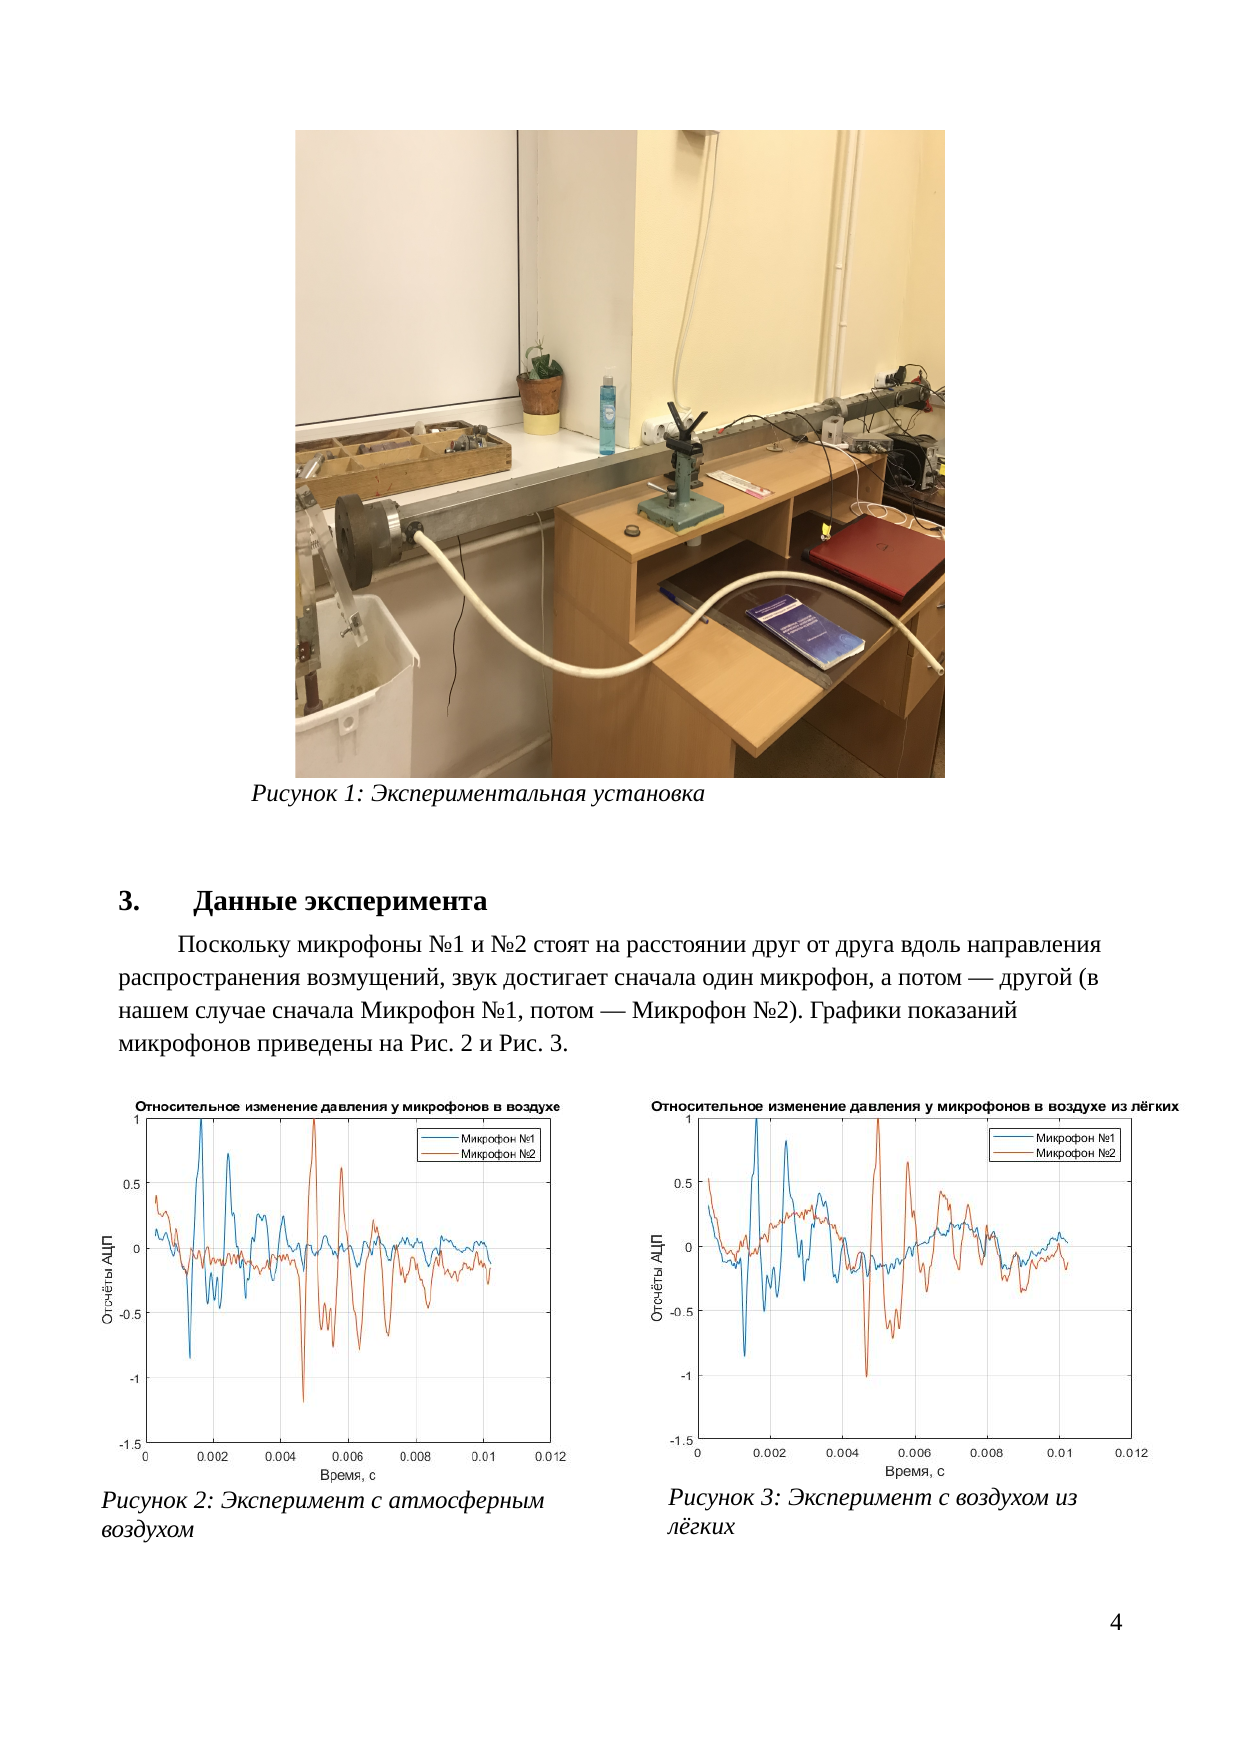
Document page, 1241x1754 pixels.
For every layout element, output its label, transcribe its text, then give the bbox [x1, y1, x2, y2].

table_header [620, 1076, 1191, 1571]
table_header [56, 1076, 620, 1571]
picture [77, 1088, 600, 1486]
picture [625, 1088, 1186, 1482]
text Поскольку микрофоны №1 и №2 стоят на расстоянии друг от друга вдоль направления распространения возмущений, звук достигает сначала один микрофон, а потом — другой (в нашем случае сначала Микрофон №1, потом — Микрофон №2). Графики показаний микрофонов приведены на Рис. 2 и Рис. 3. [118, 929, 1122, 1057]
text Рисунок 1: Экспериментальная установка [251, 131, 989, 807]
subtitle Данные эксперимента [118, 883, 1122, 917]
picture [295, 130, 945, 778]
